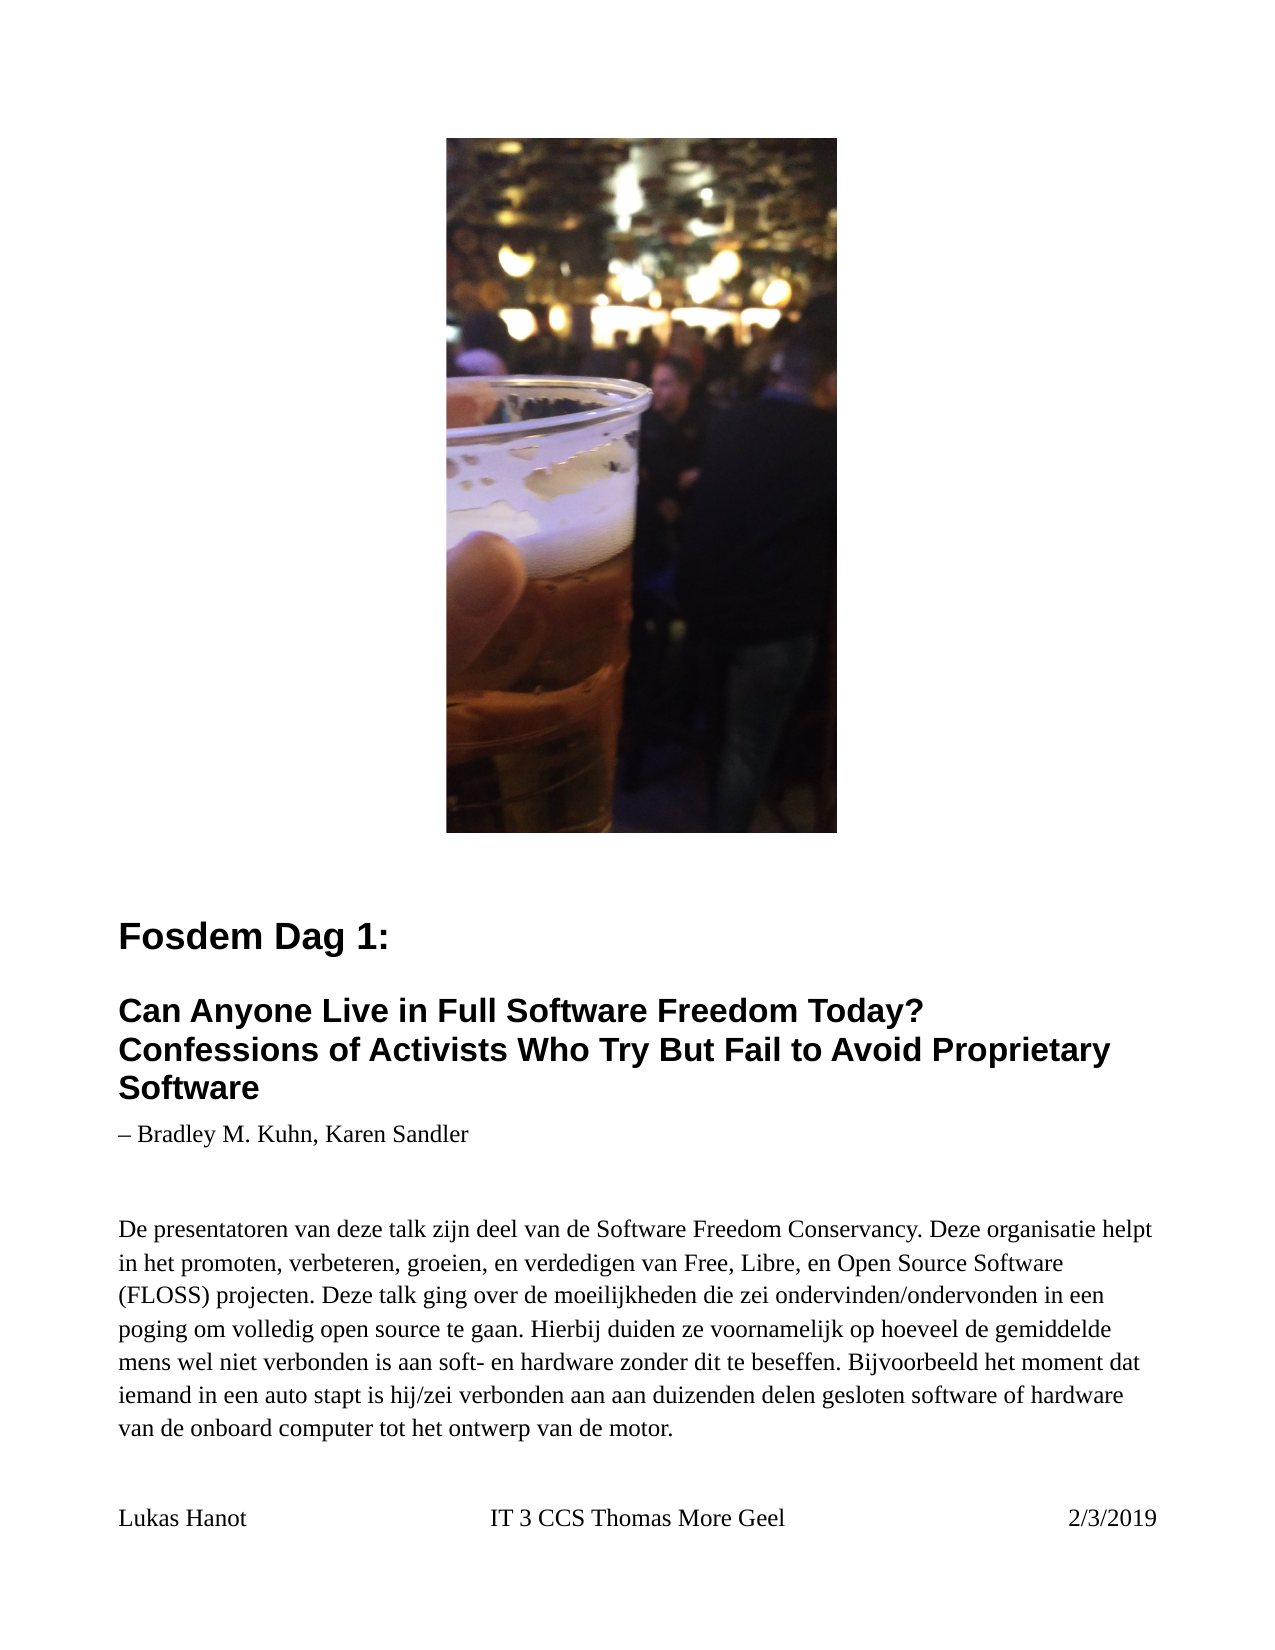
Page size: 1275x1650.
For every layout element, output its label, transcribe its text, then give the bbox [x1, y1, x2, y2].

picture [446, 138, 837, 833]
text De presentatoren van deze talk zijn deel van de Software Freedom Conservancy. Deze organisatie helpt in het promoten, verbeteren, groeien, en verdedigen van Free, Libre, en Open Source Software (FLOSS) projecten. Deze talk ging over de moeilijkheden die zei ondervinden/ondervonden in een poging om volledig open source te gaan. Hierbij duiden ze voornamelijk op hoeveel de gemiddelde mens wel niet verbonden is aan soft- en hardware zonder dit te beseffen. Bijvoorbeeld het moment dat iemand in een auto stapt is hij/zei verbonden aan aan duizenden delen gesloten software of hardware van de onboard computer tot het ontwerp van de motor. [118, 1214, 1157, 1441]
text – Bradley M. Kuhn, Karen Sandler [118, 1119, 1157, 1148]
subtitle Can Anyone Live in Full Software Freedom Today? Confessions of Activists Who Try But Fail to Avoid Proprietary Software [118, 991, 1157, 1107]
subtitle Fosdem Dag 1: [118, 914, 1157, 958]
